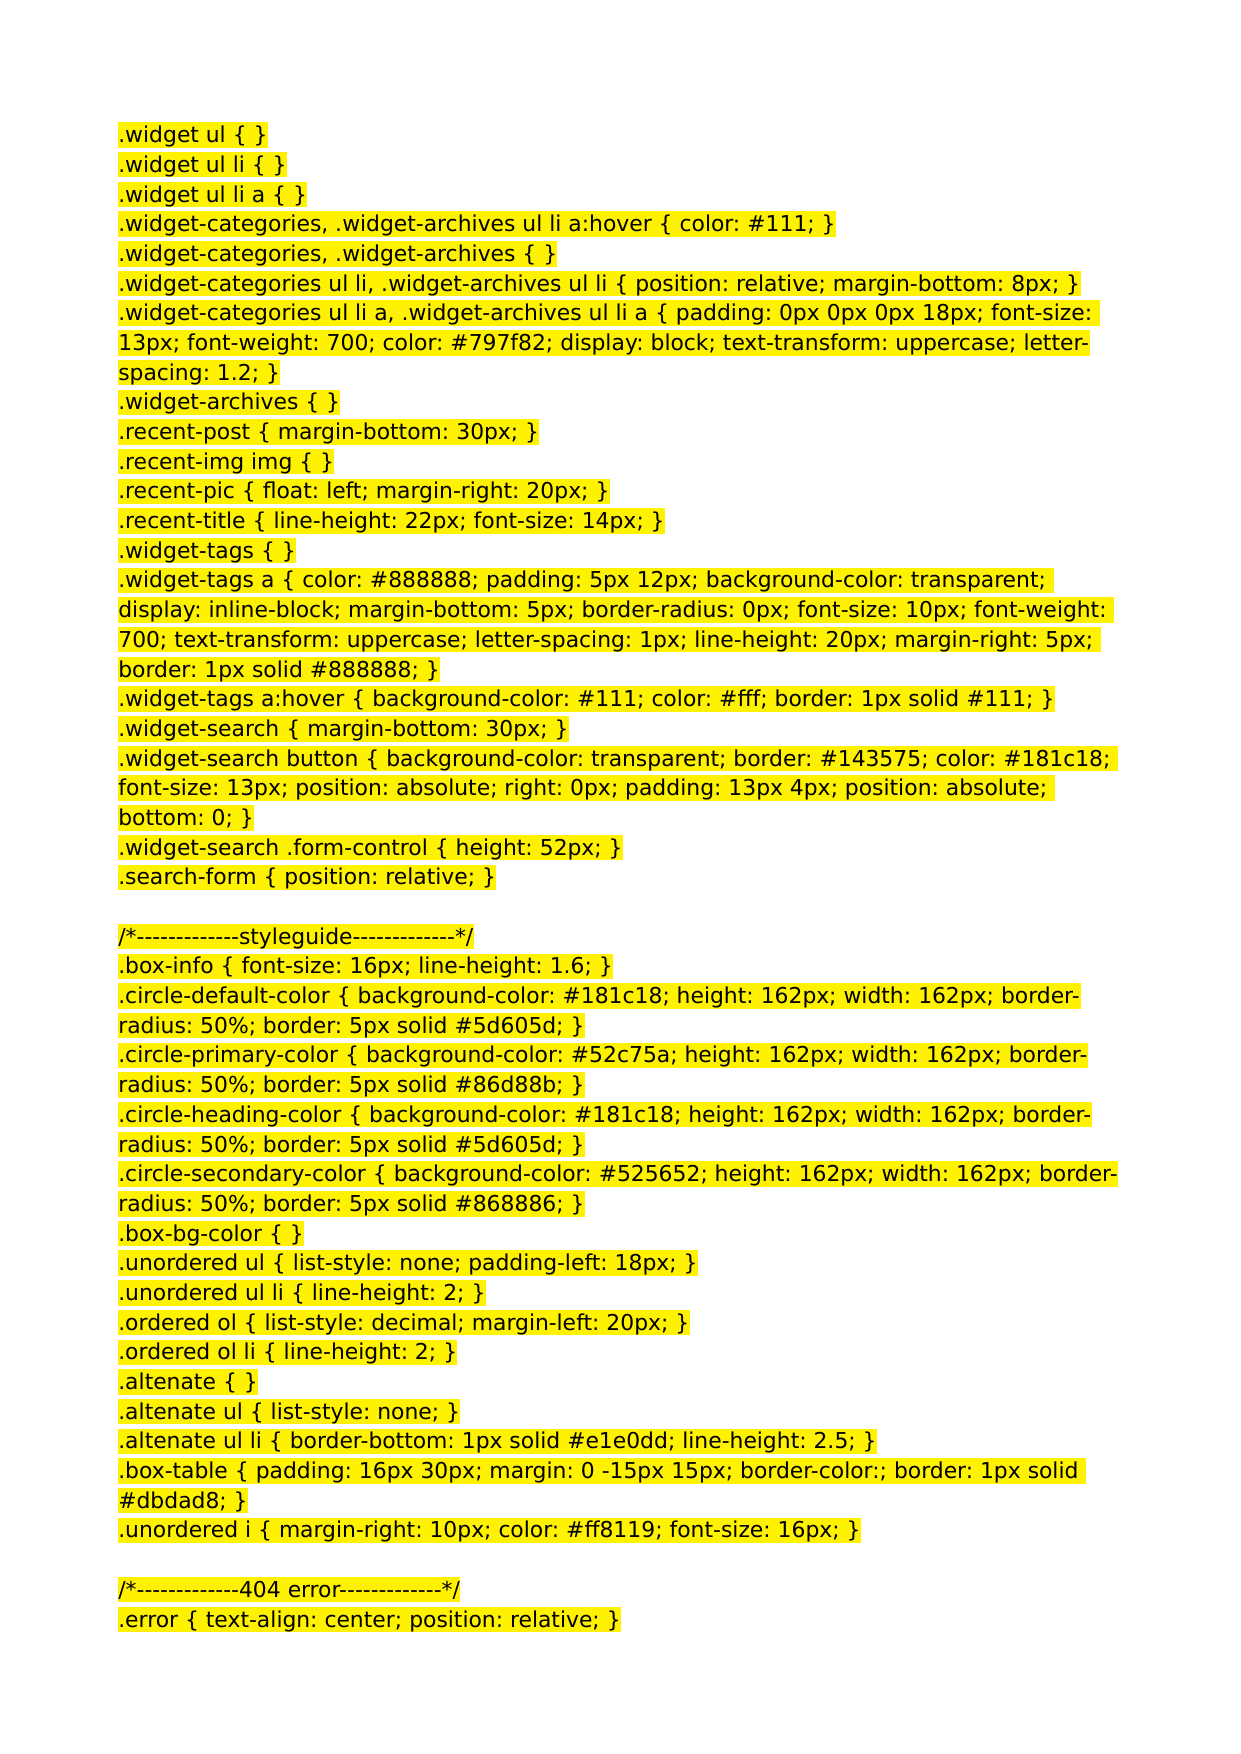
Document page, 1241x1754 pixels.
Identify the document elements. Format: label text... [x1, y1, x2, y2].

text .widget ul { } [118, 118, 1122, 148]
text .widget-archives { } [118, 385, 1122, 415]
text .recent-post { margin-bottom: 30px; } [118, 415, 1122, 445]
text .box-info { font-size: 16px; line-height: 1.6; } [118, 949, 1122, 979]
text .widget-categories, .widget-archives { } [118, 237, 1122, 267]
text .altenate ul li { border-bottom: 1px solid #e1e0dd; line-height: 2.5; } [118, 1424, 1122, 1454]
text .widget-search button { background-color: transparent; border: #143575; color: #181c18; font-size: 13px; position: absolute; right: 0px; padding: 13px 4px; position: absolute; bottom: 0; } [118, 742, 1122, 831]
text .widget-categories ul li a, .widget-archives ul li a { padding: 0px 0px 0px 18px; font-size: 13px; font-weight: 700; color: #797f82; display: block; text-transform: uppercase; letter-spacing: 1.2; } [118, 296, 1122, 385]
text .widget-search { margin-bottom: 30px; } [118, 712, 1122, 742]
text .widget-categories ul li, .widget-archives ul li { position: relative; margin-bottom: 8px; } [118, 267, 1122, 296]
text .circle-heading-color { background-color: #181c18; height: 162px; width: 162px; border-radius: 50%; border: 5px solid #5d605d; } [118, 1098, 1122, 1157]
text .widget ul li { } [118, 148, 1122, 177]
text .altenate { } [118, 1365, 1122, 1395]
text .unordered ul { list-style: none; padding-left: 18px; } [118, 1246, 1122, 1276]
text .recent-pic { float: left; margin-right: 20px; } [118, 474, 1122, 504]
text .altenate ul { list-style: none; } [118, 1395, 1122, 1424]
text /*-------------styleguide-------------*/ [118, 920, 1122, 949]
text .widget-tags { } [118, 534, 1122, 563]
text .ordered ol { list-style: decimal; margin-left: 20px; } [118, 1306, 1122, 1335]
text .unordered i { margin-right: 10px; color: #ff8119; font-size: 16px; } [118, 1513, 1122, 1543]
text .widget-tags a:hover { background-color: #111; color: #fff; border: 1px solid #111; } [118, 682, 1122, 712]
text .circle-secondary-color { background-color: #525652; height: 162px; width: 162px; border-radius: 50%; border: 5px solid #868886; } [118, 1157, 1122, 1217]
text .search-form { position: relative; } [118, 860, 1122, 890]
text .widget-tags a { color: #888888; padding: 5px 12px; background-color: transparent; display: inline-block; margin-bottom: 5px; border-radius: 0px; font-size: 10px; font-weight: 700; text-transform: uppercase; letter-spacing: 1px; line-height: 20px; margin-right: 5px; border: 1px solid #888888; } [118, 563, 1122, 682]
text .error { text-align: center; position: relative; } [118, 1602, 1122, 1632]
text .widget ul li a { } [118, 177, 1122, 207]
text .box-table { padding: 16px 30px; margin: 0 -15px 15px; border-color:; border: 1px solid #dbdad8; } [118, 1454, 1122, 1513]
text .recent-img img { } [118, 445, 1122, 474]
text .box-bg-color { } [118, 1217, 1122, 1246]
text /*-------------404 error-------------*/ [118, 1573, 1122, 1602]
text .circle-default-color { background-color: #181c18; height: 162px; width: 162px; border-radius: 50%; border: 5px solid #5d605d; } [118, 979, 1122, 1038]
text .circle-primary-color { background-color: #52c75a; height: 162px; width: 162px; border-radius: 50%; border: 5px solid #86d88b; } [118, 1038, 1122, 1098]
text .recent-title { line-height: 22px; font-size: 14px; } [118, 504, 1122, 534]
text .widget-categories, .widget-archives ul li a:hover { color: #111; } [118, 207, 1122, 237]
text .unordered ul li { line-height: 2; } [118, 1276, 1122, 1306]
text .ordered ol li { line-height: 2; } [118, 1335, 1122, 1365]
text .widget-search .form-control { height: 52px; } [118, 831, 1122, 860]
